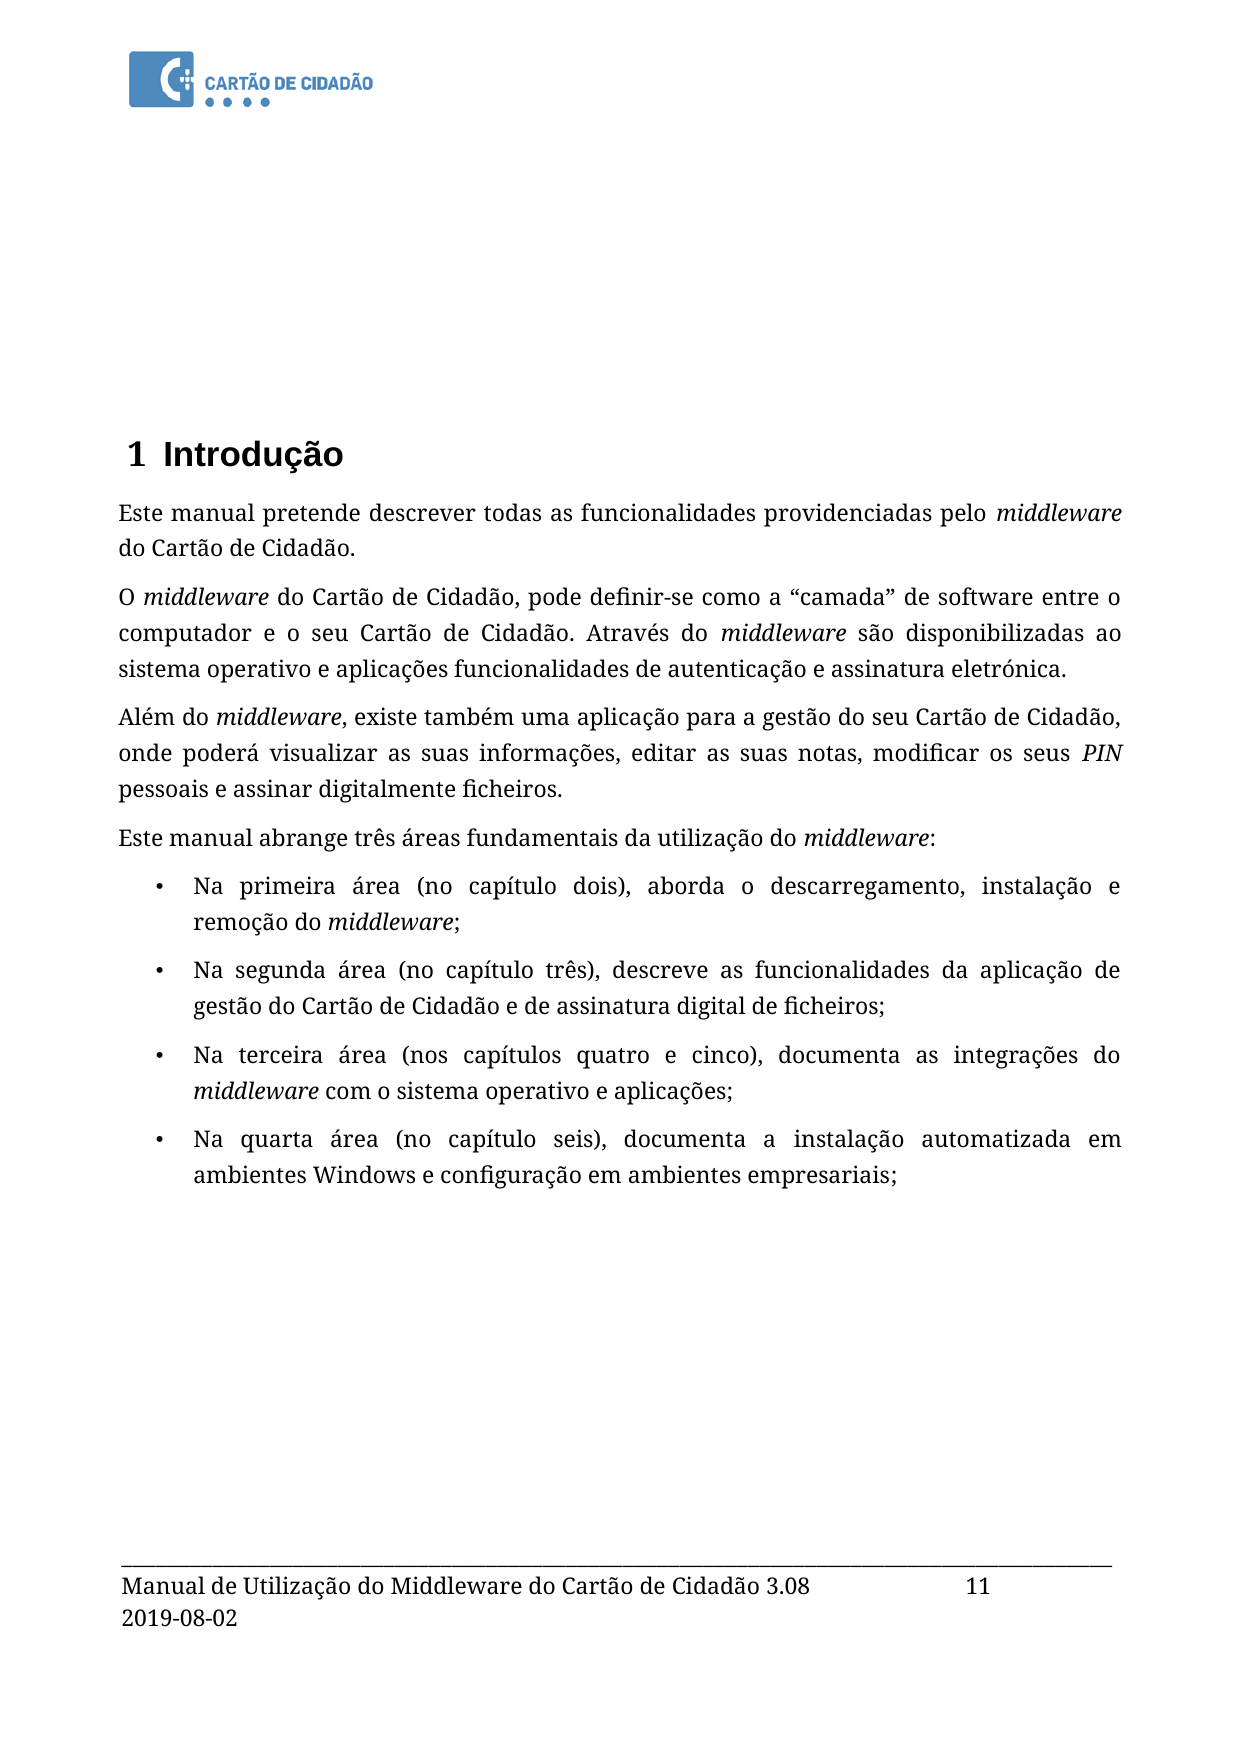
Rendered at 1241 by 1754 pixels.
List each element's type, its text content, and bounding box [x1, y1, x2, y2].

text Além do middleware, existe também uma aplicação para a gestão do seu Cartão de Cidadão, onde poderá visualizar as suas informações, editar as suas notas, modificar os seus PIN pessoais e assinar digitalmente ficheiros. [118, 701, 1122, 804]
text O middleware do Cartão de Cidadão, pode definir-se como a “camada” de software entre o computador e o seu Cartão de Cidadão. Através do middleware são disponibilizadas ao sistema operativo e aplicações funcionalidades de autenticação e assinatura eletrónica. [118, 581, 1122, 684]
picture [127, 45, 420, 115]
list Na terceira área (nos capítulos quatro e cinco), documenta as integrações do middleware com o sistema operativo e aplicações; [156, 1039, 1122, 1106]
subtitle Introdução [118, 430, 1122, 477]
list Na primeira área (no capítulo dois), aborda o descarregamento, instalação e remoção do middleware; [156, 870, 1122, 937]
text Este manual abrange três áreas fundamentais da utilização do middleware: [118, 821, 1122, 853]
list Na segunda área (no capítulo três), descreve as funcionalidades da aplicação de gestão do Cartão de Cidadão e de assinatura digital de ficheiros; [156, 954, 1122, 1021]
text Este manual pretende descrever todas as funcionalidades providenciadas pelo middleware do Cartão de Cidadão. [118, 496, 1122, 564]
list Na quarta área (no capítulo seis), documenta a instalação automatizada em ambientes Windows e configuração em ambientes empresariais; [156, 1123, 1122, 1190]
